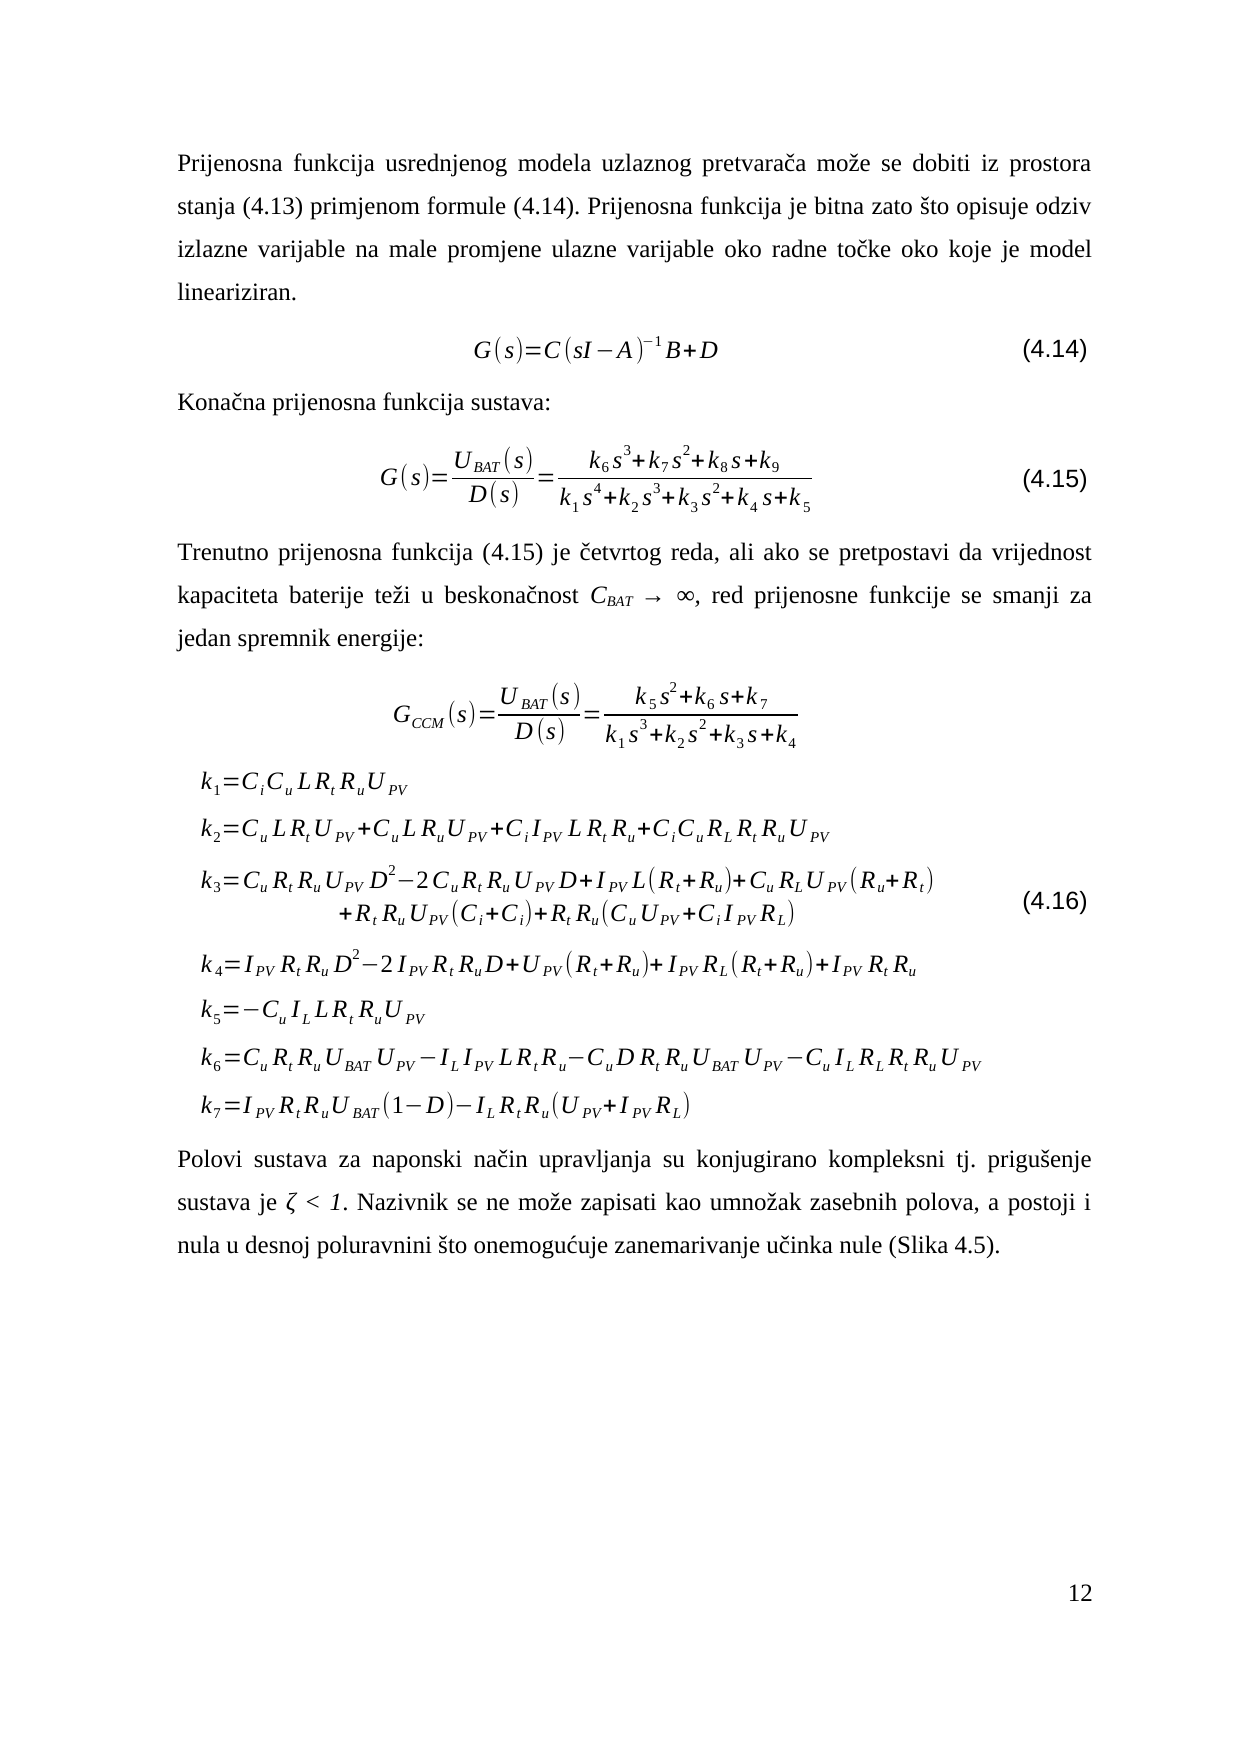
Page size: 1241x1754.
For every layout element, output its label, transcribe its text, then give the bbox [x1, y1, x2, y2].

text Polovi sustava za naponski način upravljanja su konjugirano kompleksni tj. prigušenje sustava je ζ < 1. Nazivnik se ne može zapisati kao umnožak zasebnih polova, a postoji i nula u desnoj poluravnini što onemogućuje zanemarivanje učinka nule (Slika 4.5). [177, 1144, 1093, 1259]
table_header [177, 326, 1015, 375]
text Trenutno prijenosna funkcija (4.15) je četvrtog reda, ali ako se pretpostavi da vrijednost kapaciteta baterije teži u beskonačnost CBAT → ∞, red prijenosne funkcije se smanji za jedan spremnik energije: [177, 537, 1093, 652]
table_header (4.14) [1015, 326, 1093, 375]
text Konačna prijenosna funkcija sustava: [177, 387, 1093, 416]
table_cell [177, 762, 1015, 809]
table_cell [177, 809, 1015, 856]
table_cell [177, 990, 1015, 1037]
table_header [177, 436, 1015, 525]
table_cell [177, 1085, 1015, 1132]
table_header (4.15) [1015, 436, 1093, 525]
table_header [177, 673, 1015, 762]
table_header (4.16) [1015, 673, 1093, 1132]
table_cell [177, 1038, 1015, 1084]
table_cell [177, 940, 1015, 990]
text Prijenosna funkcija usrednjenog modela uzlaznog pretvarača može se dobiti iz prostora stanja (4.13) primjenom formule (4.14). Prijenosna funkcija je bitna zato što opisuje odziv izlazne varijable na male promjene ulazne varijable oko radne točke oko koje je model lineariziran. [177, 148, 1093, 306]
table_cell [177, 856, 1015, 940]
